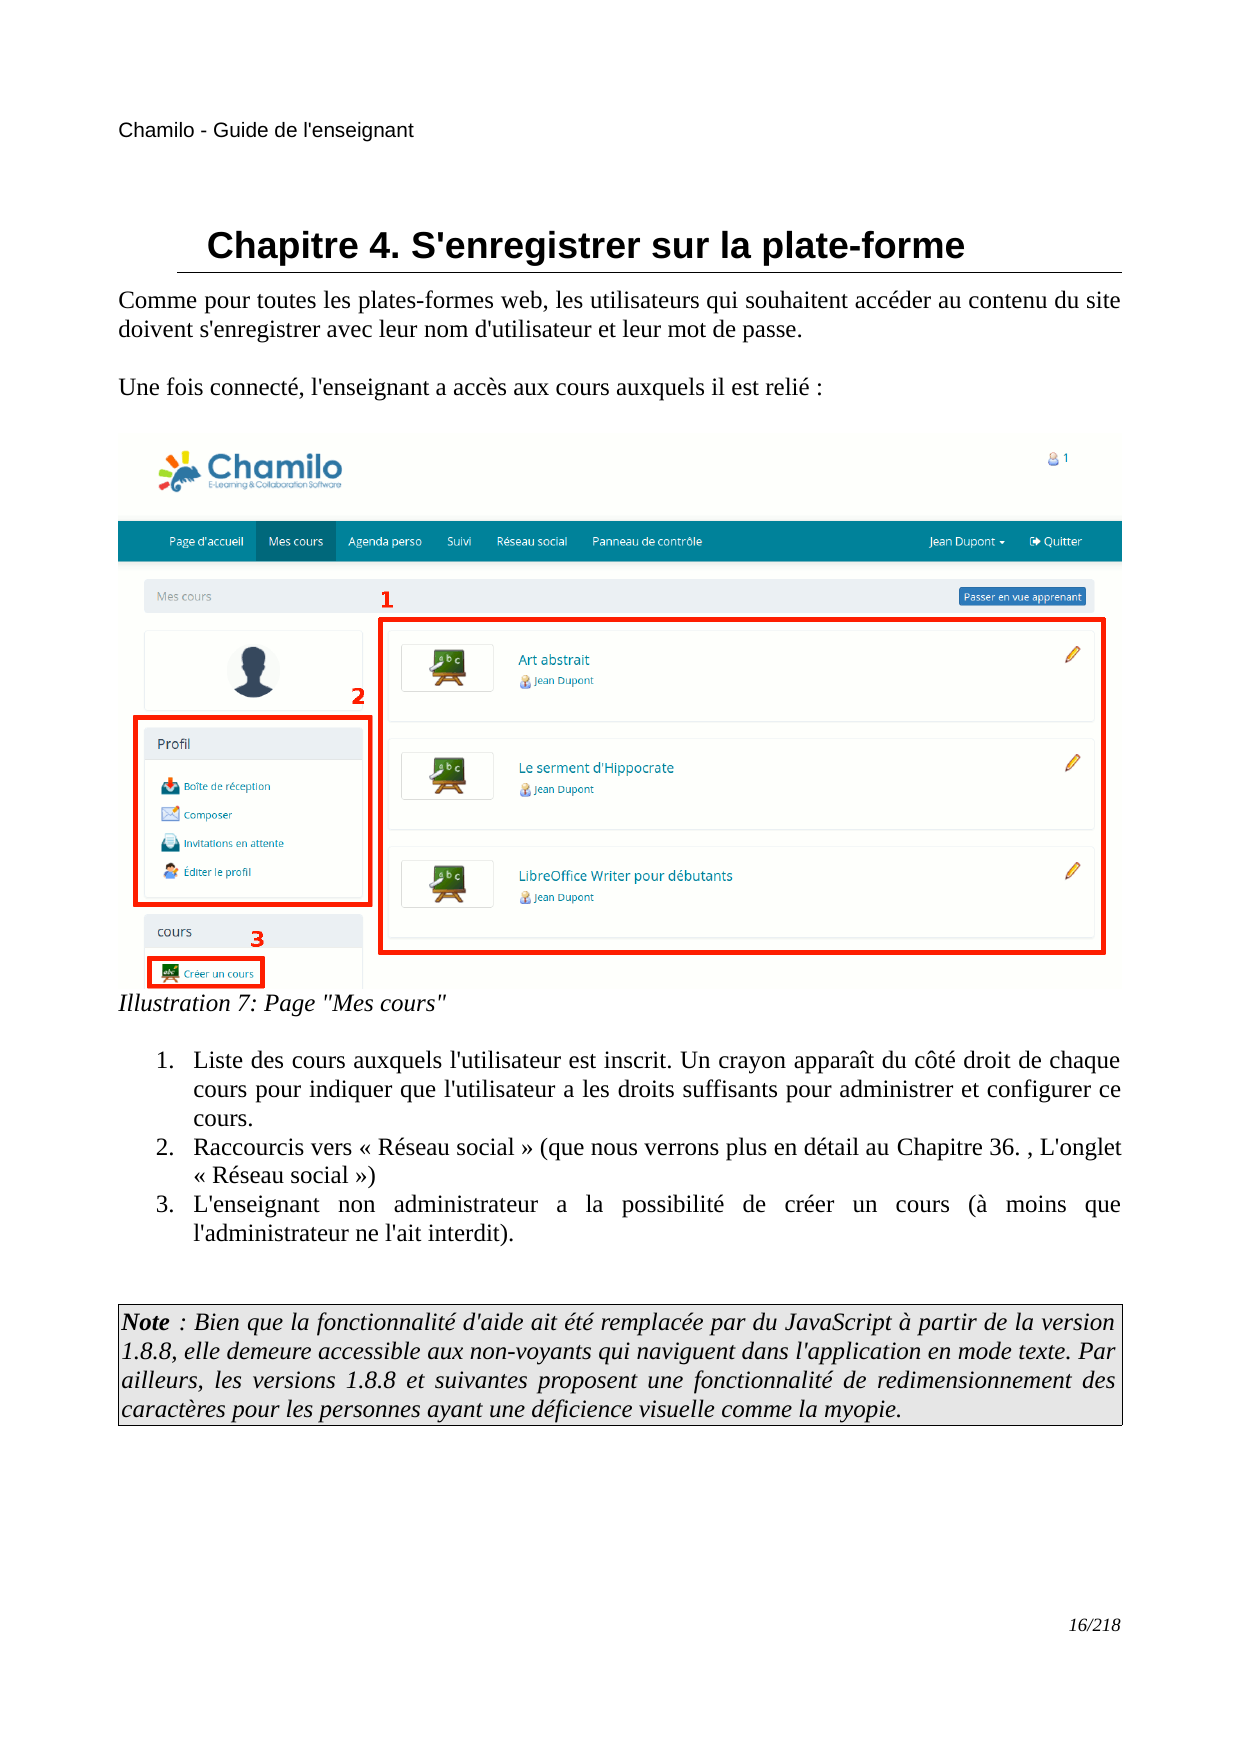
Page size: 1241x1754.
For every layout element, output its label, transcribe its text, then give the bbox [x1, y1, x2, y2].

text Note : Bien que la fonctionnalité d'aide ait été remplacée par du JavaScript à partir de la version 1.8.8, elle demeure accessible aux non-voyants qui naviguent dans l'application en mode texte. Par ailleurs, les versions 1.8.8 et suivantes proposent une fonctionnalité de redimensionnement des caractères pour les personnes ayant une déficience visuelle comme la myopie. [119, 1305, 1122, 1425]
list Raccourcis vers « Réseau social » (que nous verrons plus en détail au Chapitre 36. , L'onglet « Réseau social ») [156, 1132, 1122, 1189]
list Liste des cours auxquels l'utilisateur est inscrit. Un crayon apparaît du côté droit de chaque cours pour indiquer que l'utilisateur a les droits suffisants pour administrer et configurer ce cours. [156, 1046, 1122, 1132]
text Une fois connecté, l'enseignant a accès aux cours auxquels il est relié : [118, 372, 1122, 400]
subtitle S'enregistrer sur la plate-forme [177, 190, 1122, 272]
list L'enseignant non administrateur a la possibilité de créer un cours (à moins que l'administrateur ne l'ait interdit). [156, 1189, 1122, 1247]
text Comme pour toutes les plates-formes web, les utilisateurs qui souhaitent accéder au contenu du site doivent s'enregistrer avec leur nom d'utilisateur et leur mot de passe. [118, 285, 1122, 343]
text Illustration 7: Page "Mes cours" [118, 989, 1122, 1017]
picture [118, 433, 1122, 989]
